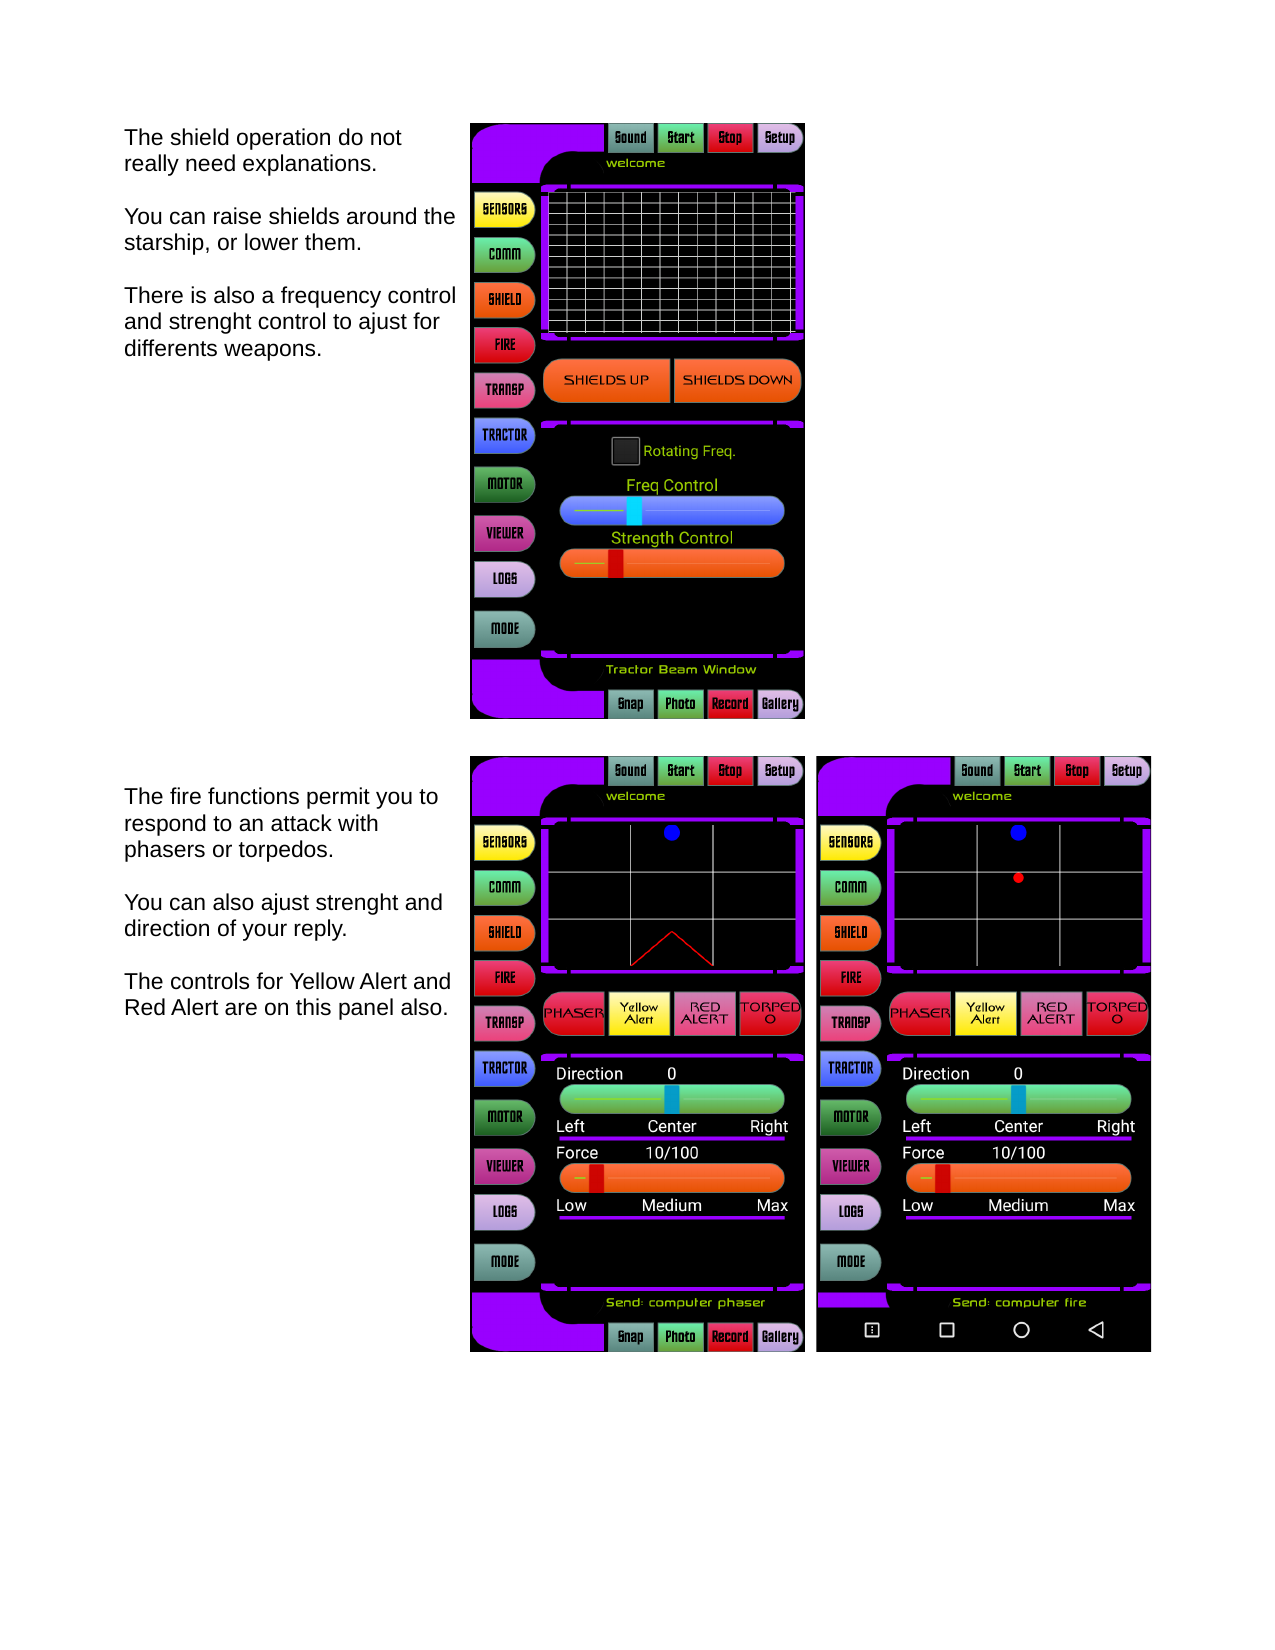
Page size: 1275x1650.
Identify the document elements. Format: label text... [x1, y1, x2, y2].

table_cell [811, 751, 1157, 1384]
table_cell [464, 118, 811, 751]
picture [470, 756, 805, 1352]
table_cell [464, 751, 811, 1384]
table_cell The fire functions permit you to respond to an attack with phasers or torpedos. You can also ajust strenght and direction of your reply. The controls for Yellow Alert and Red Alert are on this panel also. [118, 751, 464, 1384]
table_cell [811, 118, 1157, 751]
table_cell The shield operation do not really need explanations. You can raise shields around the starship, or lower them. There is also a frequency control and strenght control to ajust for differents weapons. [118, 118, 464, 751]
picture [816, 756, 1152, 1352]
picture [470, 123, 805, 719]
